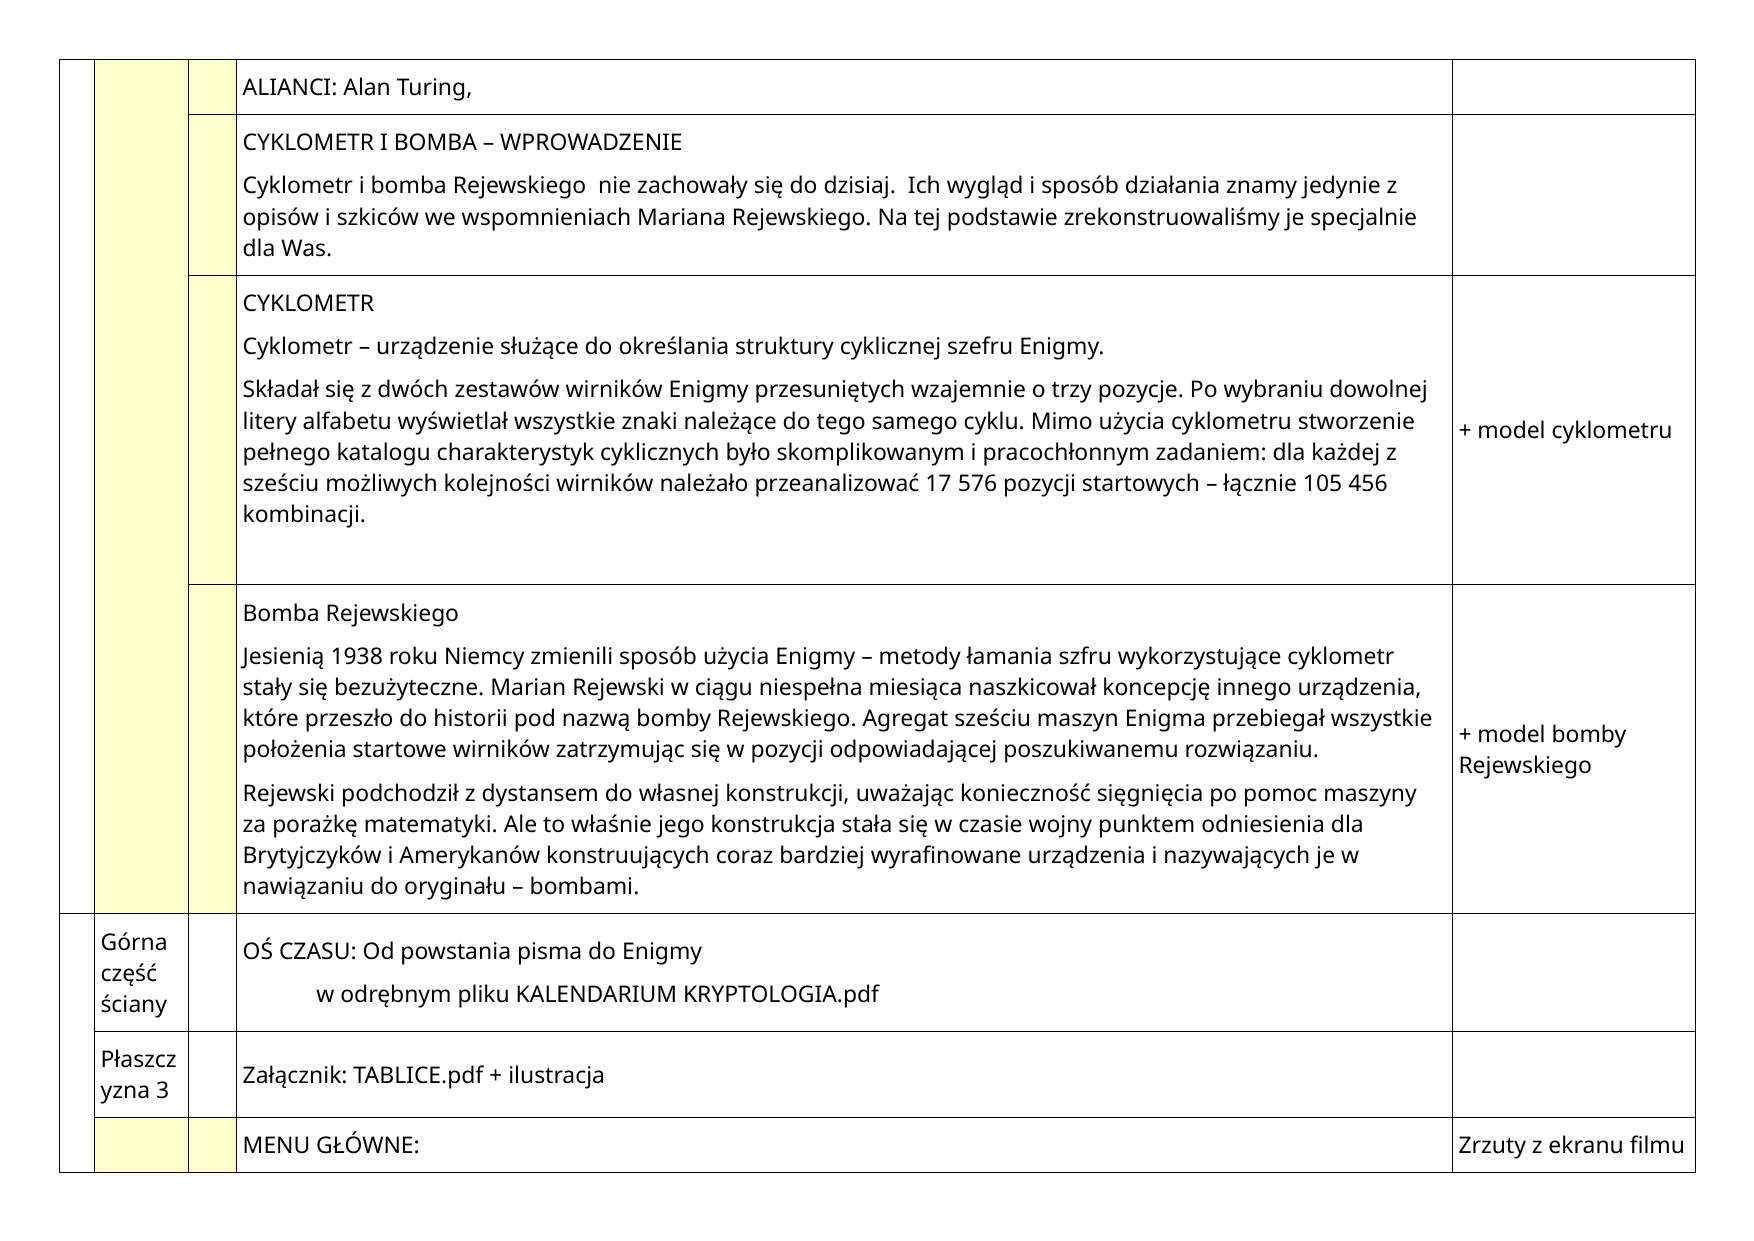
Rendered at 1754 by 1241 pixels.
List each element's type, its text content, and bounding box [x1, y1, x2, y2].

table_cell + model bomby Rejewskiego [1453, 585, 1695, 913]
table_cell [1453, 914, 1695, 1031]
table_cell Górna część ściany [95, 914, 188, 1031]
table_cell [1453, 60, 1695, 114]
table_cell MENU GŁÓWNE: Polski English Deutsch [237, 1118, 1452, 1172]
table_cell [189, 276, 236, 584]
table_cell [1453, 115, 1695, 275]
table_cell Bomba Rejewskiego Jesienią 1938 roku Niemcy zmienili sposób użycia Enigmy – metody łamania szfru wykorzystujące cyklometr stały się bezużyteczne. Marian Rejewski w ciągu niespełna miesiąca naszkicował koncepcję innego urządzenia, które przeszło do historii pod nazwą bomby Rejewskiego. Agregat sześciu maszyn Enigma przebiegał wszystkie położenia startowe wirników zatrzymując się w pozycji odpowiadającej poszukiwanemu rozwiązaniu. Rejewski podchodził z dystansem do własnej konstrukcji, uważając konieczność sięgnięcia po pomoc maszyny za porażkę matematyki. Ale to właśnie jego konstrukcja stała się w czasie wojny punktem odniesienia dla Brytyjczyków i Amerykanów konstruujących coraz bardziej wyrafinowane urządzenia i nazywających je w nawiązaniu do oryginału – bombami. [237, 585, 1452, 913]
table_cell [189, 585, 236, 913]
table_cell [95, 60, 188, 913]
table_cell [189, 1118, 236, 1172]
table_cell Załącznik: TABLICE.pdf + ilustracja [237, 1032, 1452, 1117]
table_cell [189, 914, 236, 1031]
table_cell CYKLOMETR I BOMBA – WPROWADZENIE Cyklometr i bomba Rejewskiego nie zachowały się do dzisiaj. Ich wygląd i sposób działania znamy jedynie z opisów i szkiców we wspomnieniach Mariana Rejewskiego. Na tej podstawie zrekonstruowaliśmy je specjalnie dla Was. [237, 115, 1452, 275]
table_cell Ściana frontowa wewnątrz [60, 914, 94, 1172]
table_cell [1453, 1032, 1695, 1117]
table_cell CYKLOMETR Cyklometr – urządzenie służące do określania struktury cyklicznej szefru Enigmy. Składał się z dwóch zestawów wirników Enigmy przesuniętych wzajemnie o trzy pozycje. Po wybraniu dowolnej litery alfabetu wyświetlał wszystkie znaki należące do tego samego cyklu. Mimo użycia cyklometru stworzenie pełnego katalogu charakterystyk cyklicznych było skomplikowanym i pracochłonnym zadaniem: dla każdej z sześciu możliwych kolejności wirników należało przeanalizować 17 576 pozycji startowych – łącznie 105 456 kombinacji. [237, 276, 1452, 584]
table_cell Płaszczyzna 3 [95, 1032, 188, 1117]
table_cell OŚ CZASU: Od powstania pisma do Enigmy w odrębnym pliku KALENDARIUM KRYPTOLOGIA.pdf [237, 914, 1452, 1031]
table_cell [95, 1118, 188, 1172]
table_cell ALIANCI: Alan Turing, [237, 60, 1452, 114]
table_cell [189, 115, 236, 275]
table_cell [189, 60, 236, 114]
table_cell + model cyklometru [1453, 276, 1695, 584]
table_cell Zrzuty z ekranu filmu [1453, 1118, 1695, 1172]
table_cell Ściana lewa wewnątrz [60, 60, 94, 913]
table_cell [189, 1032, 236, 1117]
